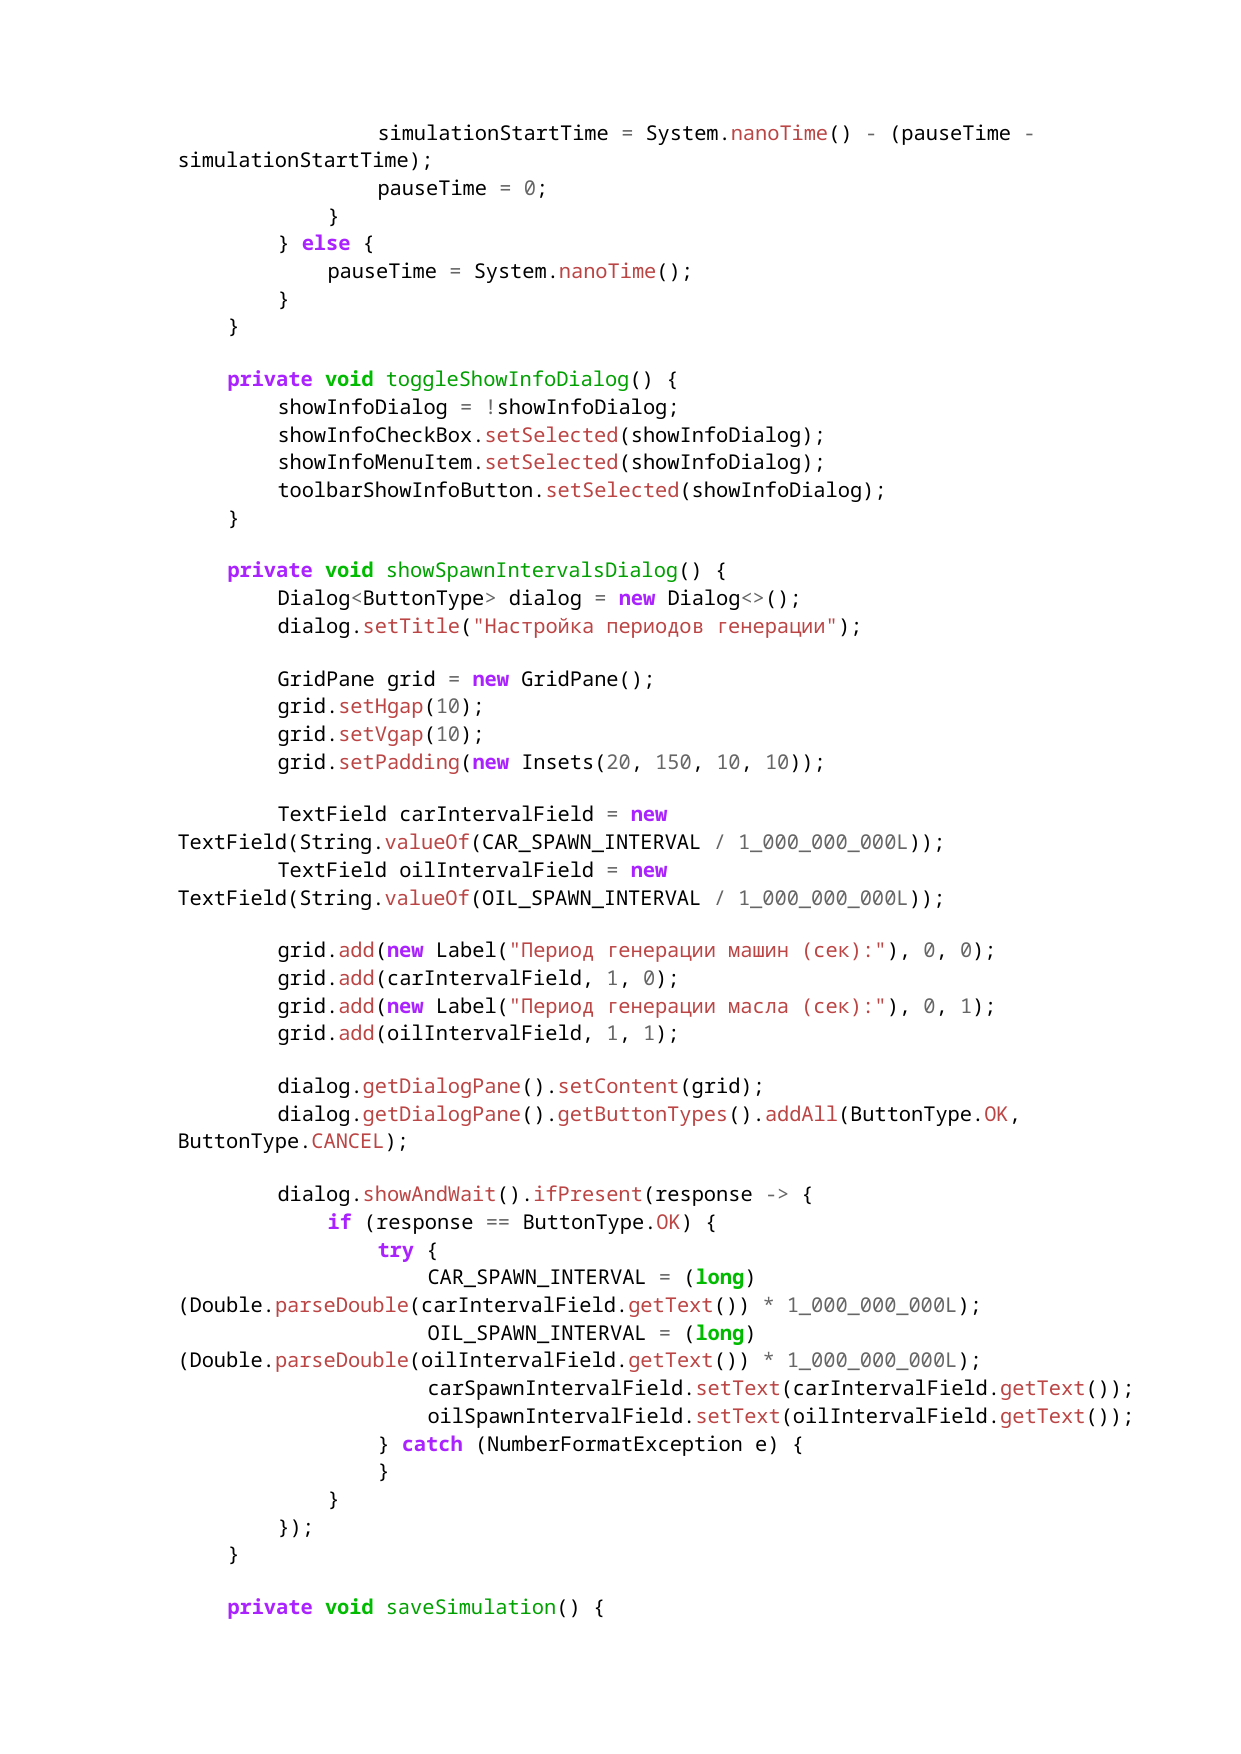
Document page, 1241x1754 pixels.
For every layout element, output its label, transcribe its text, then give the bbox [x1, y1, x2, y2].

text } [177, 1484, 1152, 1512]
text } [177, 503, 1152, 531]
text private void saveSimulation() { [177, 1593, 1152, 1620]
text private void showSpawnIntervalsDialog() { [177, 556, 1152, 584]
text carSpawnIntervalField.setText(carIntervalField.getText()); [177, 1374, 1152, 1401]
text pauseTime = System.nanoTime(); [177, 257, 1152, 284]
text } [177, 312, 1152, 340]
text pauseTime = 0; [177, 173, 1152, 201]
text grid.add(carIntervalField, 1, 0); [177, 963, 1152, 991]
text dialog.showAndWait().ifPresent(response -> { [177, 1180, 1152, 1207]
text CAR_SPAWN_INTERVAL = (long)(Double.parseDouble(carIntervalField.getText()) * 1_000_000_000L); [177, 1263, 1152, 1318]
text showInfoMenuItem.setSelected(showInfoDialog); [177, 448, 1152, 476]
text GridPane grid = new GridPane(); [177, 664, 1152, 692]
text dialog.setTitle("Настройка периодов генерации"); [177, 611, 1152, 639]
text grid.setPadding(new Insets(20, 150, 10, 10)); [177, 747, 1152, 775]
text grid.setHgap(10); [177, 692, 1152, 719]
text grid.setVgap(10); [177, 719, 1152, 747]
text dialog.getDialogPane().getButtonTypes().addAll(ButtonType.OK, ButtonType.CANCEL); [177, 1099, 1152, 1155]
text dialog.getDialogPane().setContent(grid); [177, 1072, 1152, 1099]
text Dialog<ButtonType> dialog = new Dialog<>(); [177, 584, 1152, 611]
text } catch (NumberFormatException e) { [177, 1429, 1152, 1457]
text grid.add(oilIntervalField, 1, 1); [177, 1019, 1152, 1047]
text showInfoDialog = !showInfoDialog; [177, 392, 1152, 420]
text grid.add(new Label("Период генерации машин (сек):"), 0, 0); [177, 936, 1152, 963]
text try { [177, 1235, 1152, 1263]
text } else { [177, 229, 1152, 257]
text grid.add(new Label("Период генерации масла (сек):"), 0, 1); [177, 991, 1152, 1019]
text } [177, 1540, 1152, 1568]
text OIL_SPAWN_INTERVAL = (long)(Double.parseDouble(oilIntervalField.getText()) * 1_000_000_000L); [177, 1318, 1152, 1374]
text showInfoCheckBox.setSelected(showInfoDialog); [177, 420, 1152, 448]
text private void toggleShowInfoDialog() { [177, 365, 1152, 392]
text }); [177, 1512, 1152, 1540]
text } [177, 284, 1152, 312]
text simulationStartTime = System.nanoTime() - (pauseTime - simulationStartTime); [177, 118, 1152, 173]
text TextField carIntervalField = new TextField(String.valueOf(CAR_SPAWN_INTERVAL / 1_000_000_000L)); [177, 800, 1152, 855]
text TextField oilIntervalField = new TextField(String.valueOf(OIL_SPAWN_INTERVAL / 1_000_000_000L)); [177, 855, 1152, 911]
text toolbarShowInfoButton.setSelected(showInfoDialog); [177, 476, 1152, 503]
text } [177, 1457, 1152, 1484]
text } [177, 201, 1152, 229]
text if (response == ButtonType.OK) { [177, 1207, 1152, 1235]
text oilSpawnIntervalField.setText(oilIntervalField.getText()); [177, 1401, 1152, 1429]
